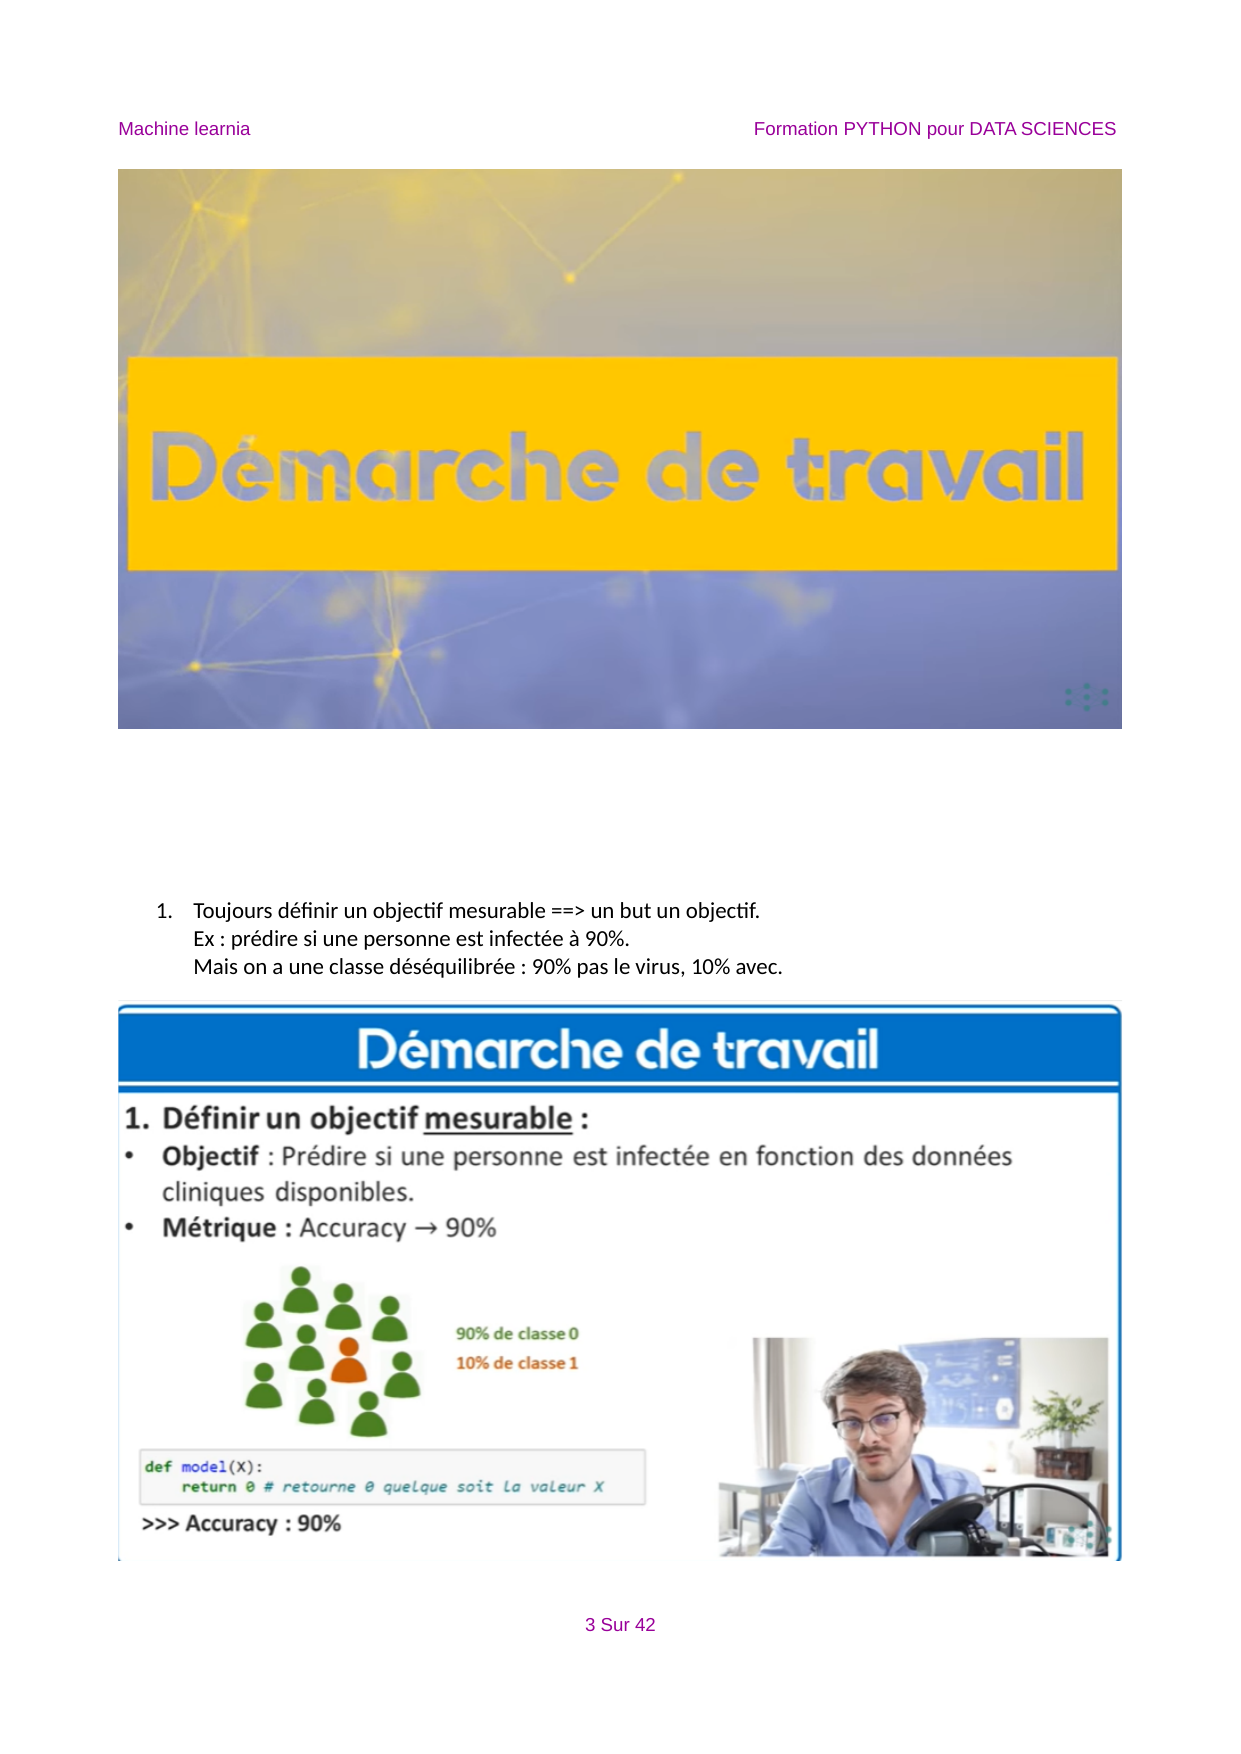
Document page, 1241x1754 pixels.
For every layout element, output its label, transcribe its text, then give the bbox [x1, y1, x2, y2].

picture [118, 1000, 1123, 1561]
list Mais on a une classe déséquilibrée : 90% pas le virus, 10% avec. [156, 952, 1122, 980]
list Ex : prédire si une personne est infectée à 90%. [156, 924, 1122, 952]
list Toujours définir un objectif mesurable ==> un but un objectif. [156, 896, 1122, 924]
picture [118, 169, 1122, 729]
